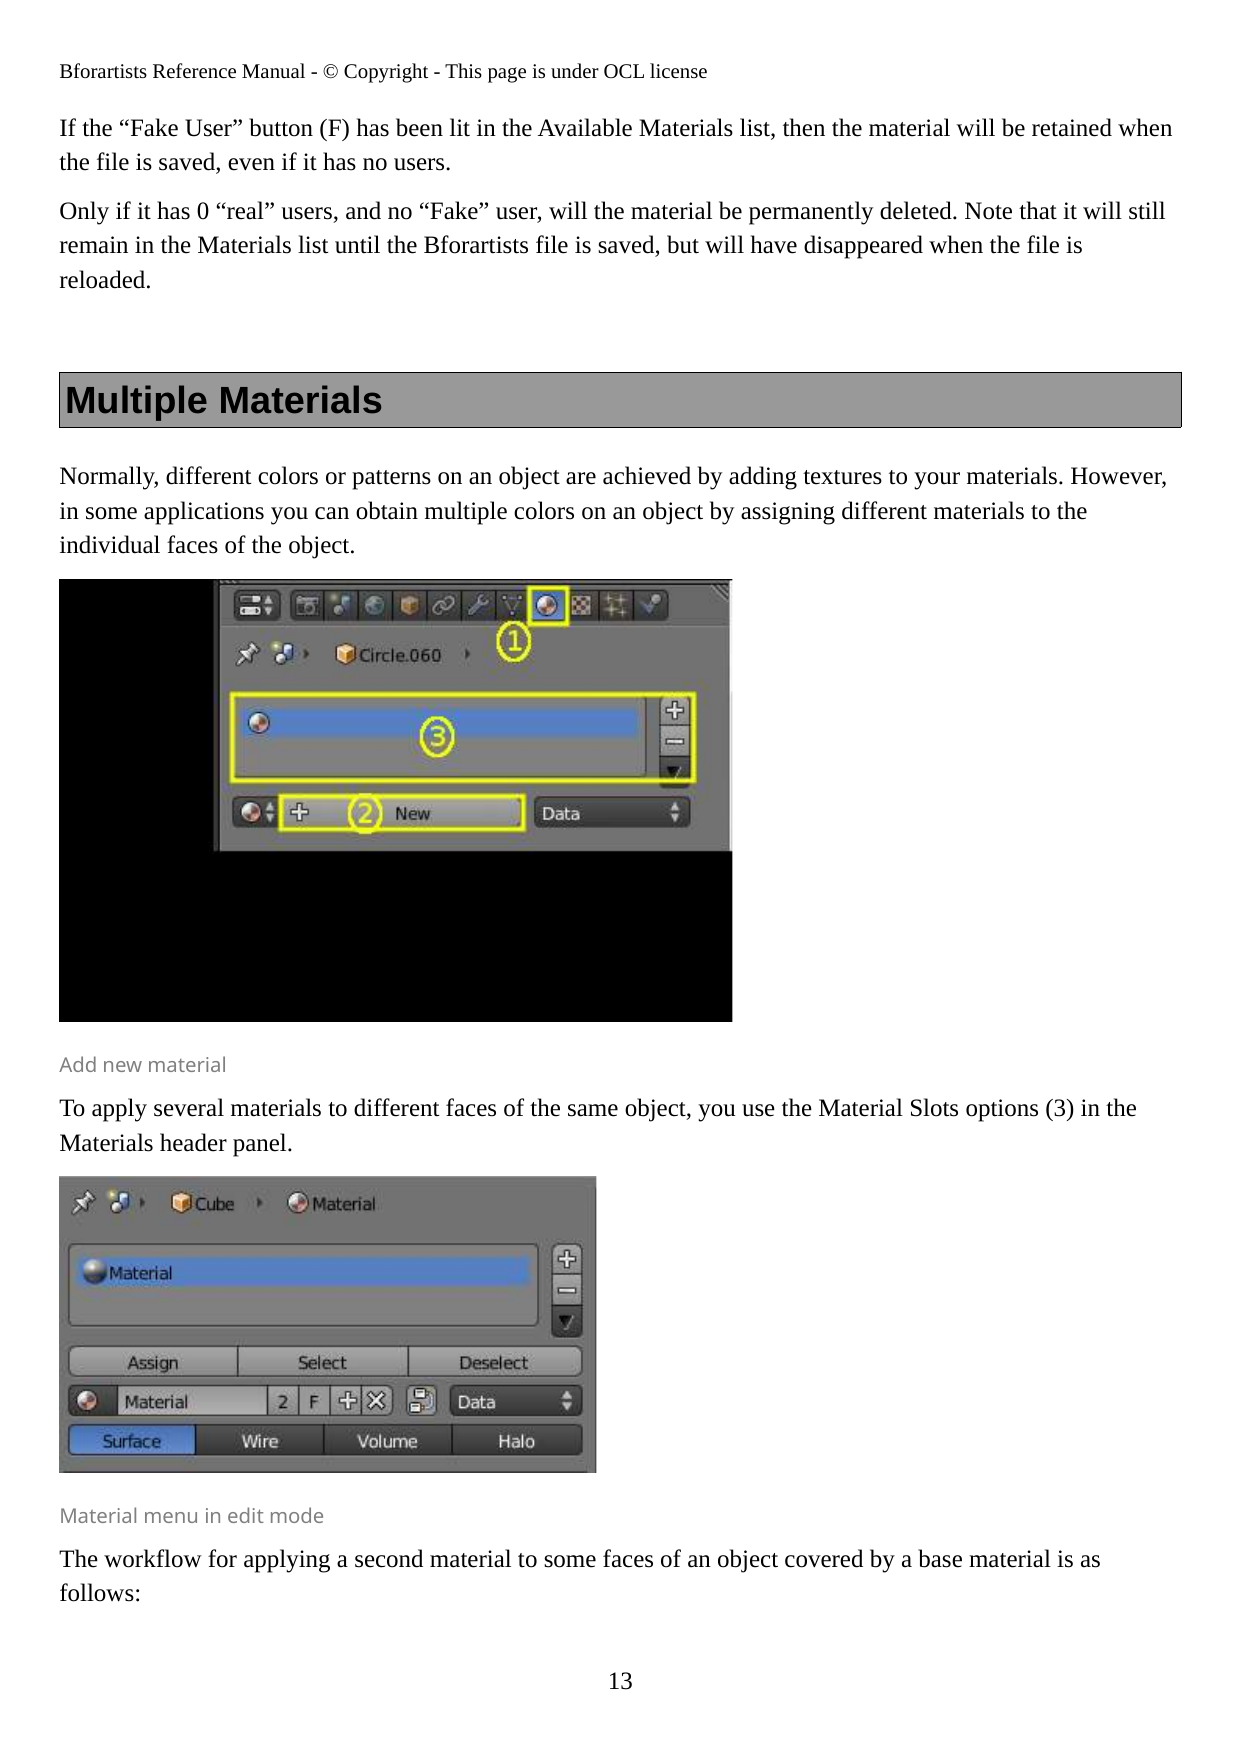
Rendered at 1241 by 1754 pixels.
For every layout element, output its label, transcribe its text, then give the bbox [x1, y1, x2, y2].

text Only if it has 0 “real” users, and no “Fake” user, will the material be permanently deleted. Note that it will still remain in the Materials list until the Bforartists file is saved, but will have disappeared when the file is reloaded. [59, 196, 1181, 294]
text The workflow for applying a second material to some faces of an object covered by a base material is as follows: [59, 1544, 1181, 1607]
text If the “Fake User” button (F) has been lit in the Available Materials list, then the material will be retained when the file is saved, even if it has no users. [59, 113, 1181, 176]
picture [59, 1176, 597, 1473]
table_header Multiple Materials [60, 373, 1181, 427]
text Normally, different colors or patterns on an object are achieved by adding textures to your materials. However, in some applications you can obtain multiple colors on an object by assigning different materials to the individual faces of the object. [59, 461, 1181, 559]
text Material menu in edit mode [59, 1498, 1181, 1529]
picture [59, 579, 733, 1022]
text To apply several materials to different faces of the same object, you use the Material Slots options (3) in the Materials header panel. [59, 1093, 1181, 1157]
text Add new material [59, 1047, 1181, 1079]
